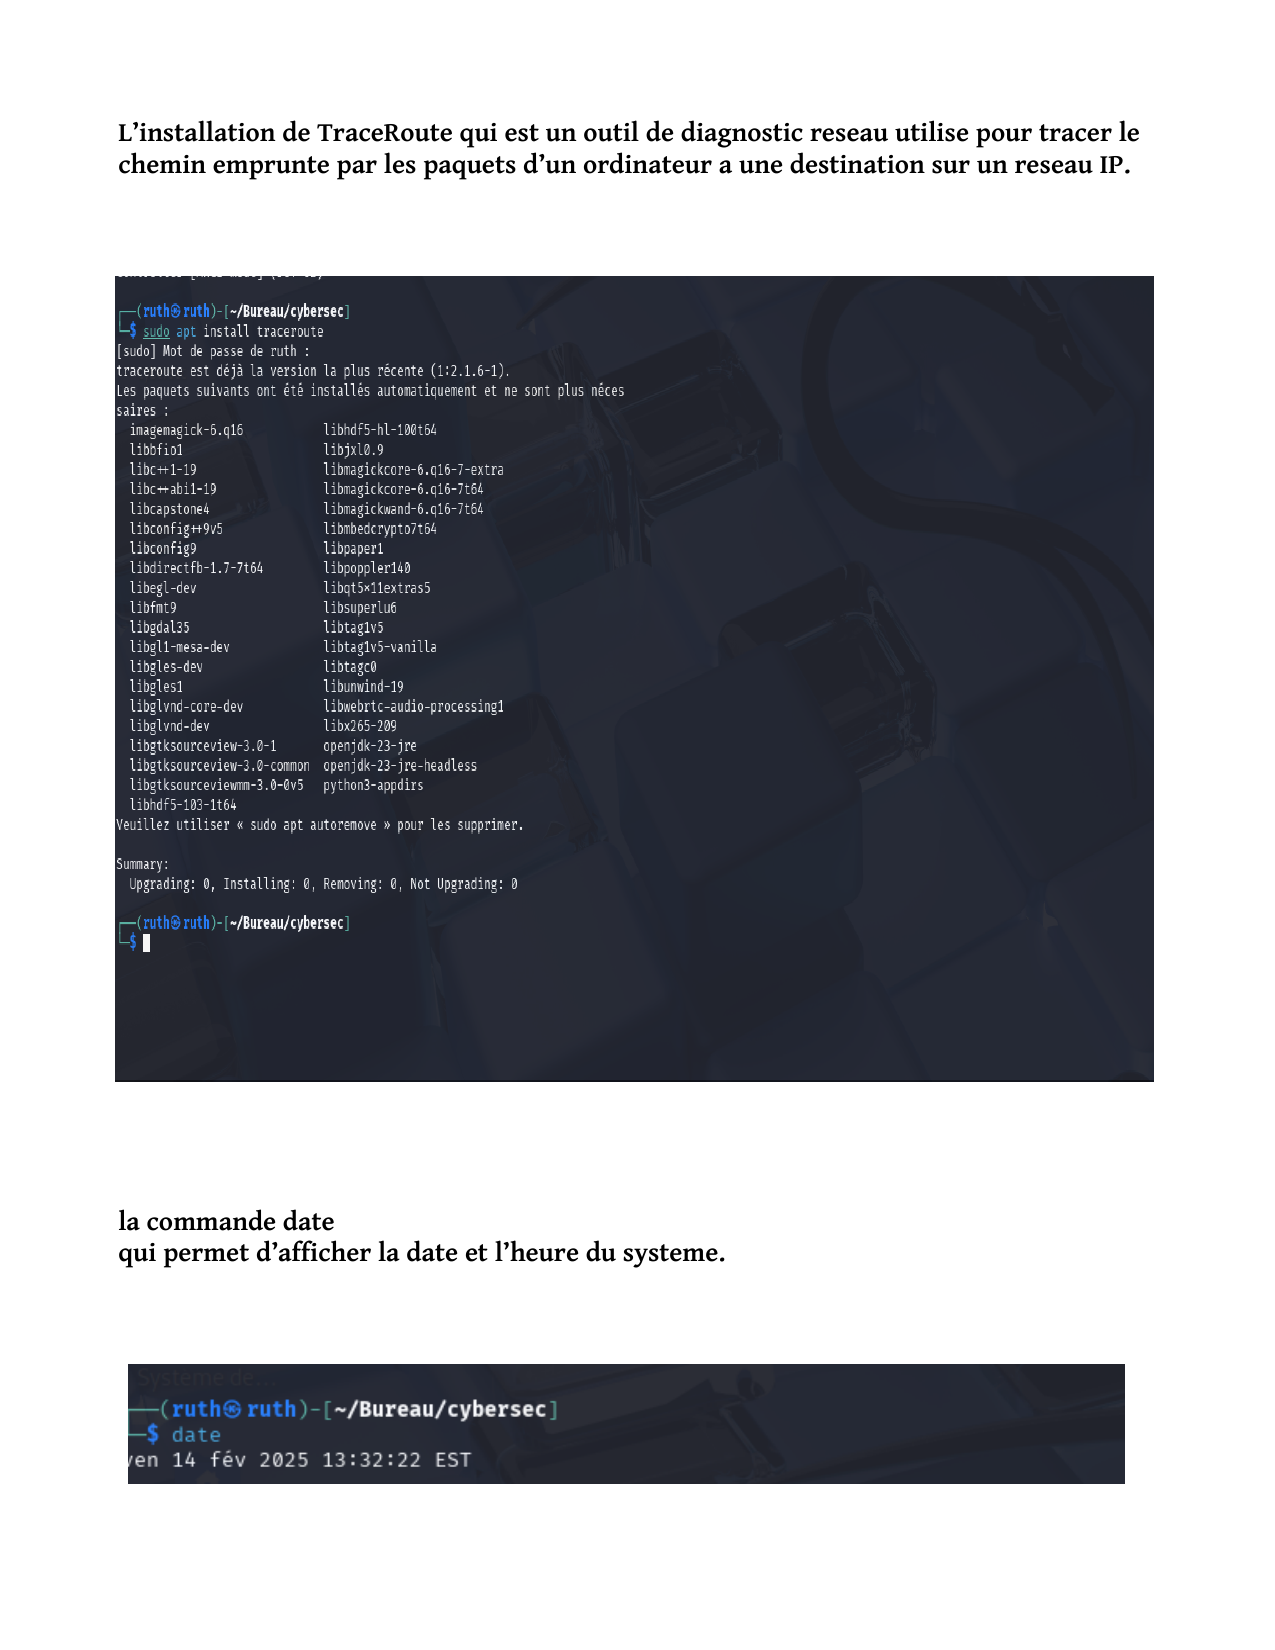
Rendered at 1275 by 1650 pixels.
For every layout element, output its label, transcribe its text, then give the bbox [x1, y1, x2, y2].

text qui permet d’afficher la date et l’heure du systeme. [118, 1238, 1157, 1269]
picture [128, 1364, 1125, 1445]
picture [115, 276, 1154, 1082]
text la commande date [118, 1207, 1157, 1238]
text L’installation de TraceRoute qui est un outil de diagnostic reseau utilise pour tracer le chemin emprunte par les paquets d’un ordinateur a une destination sur un reseau IP. [118, 118, 1157, 181]
